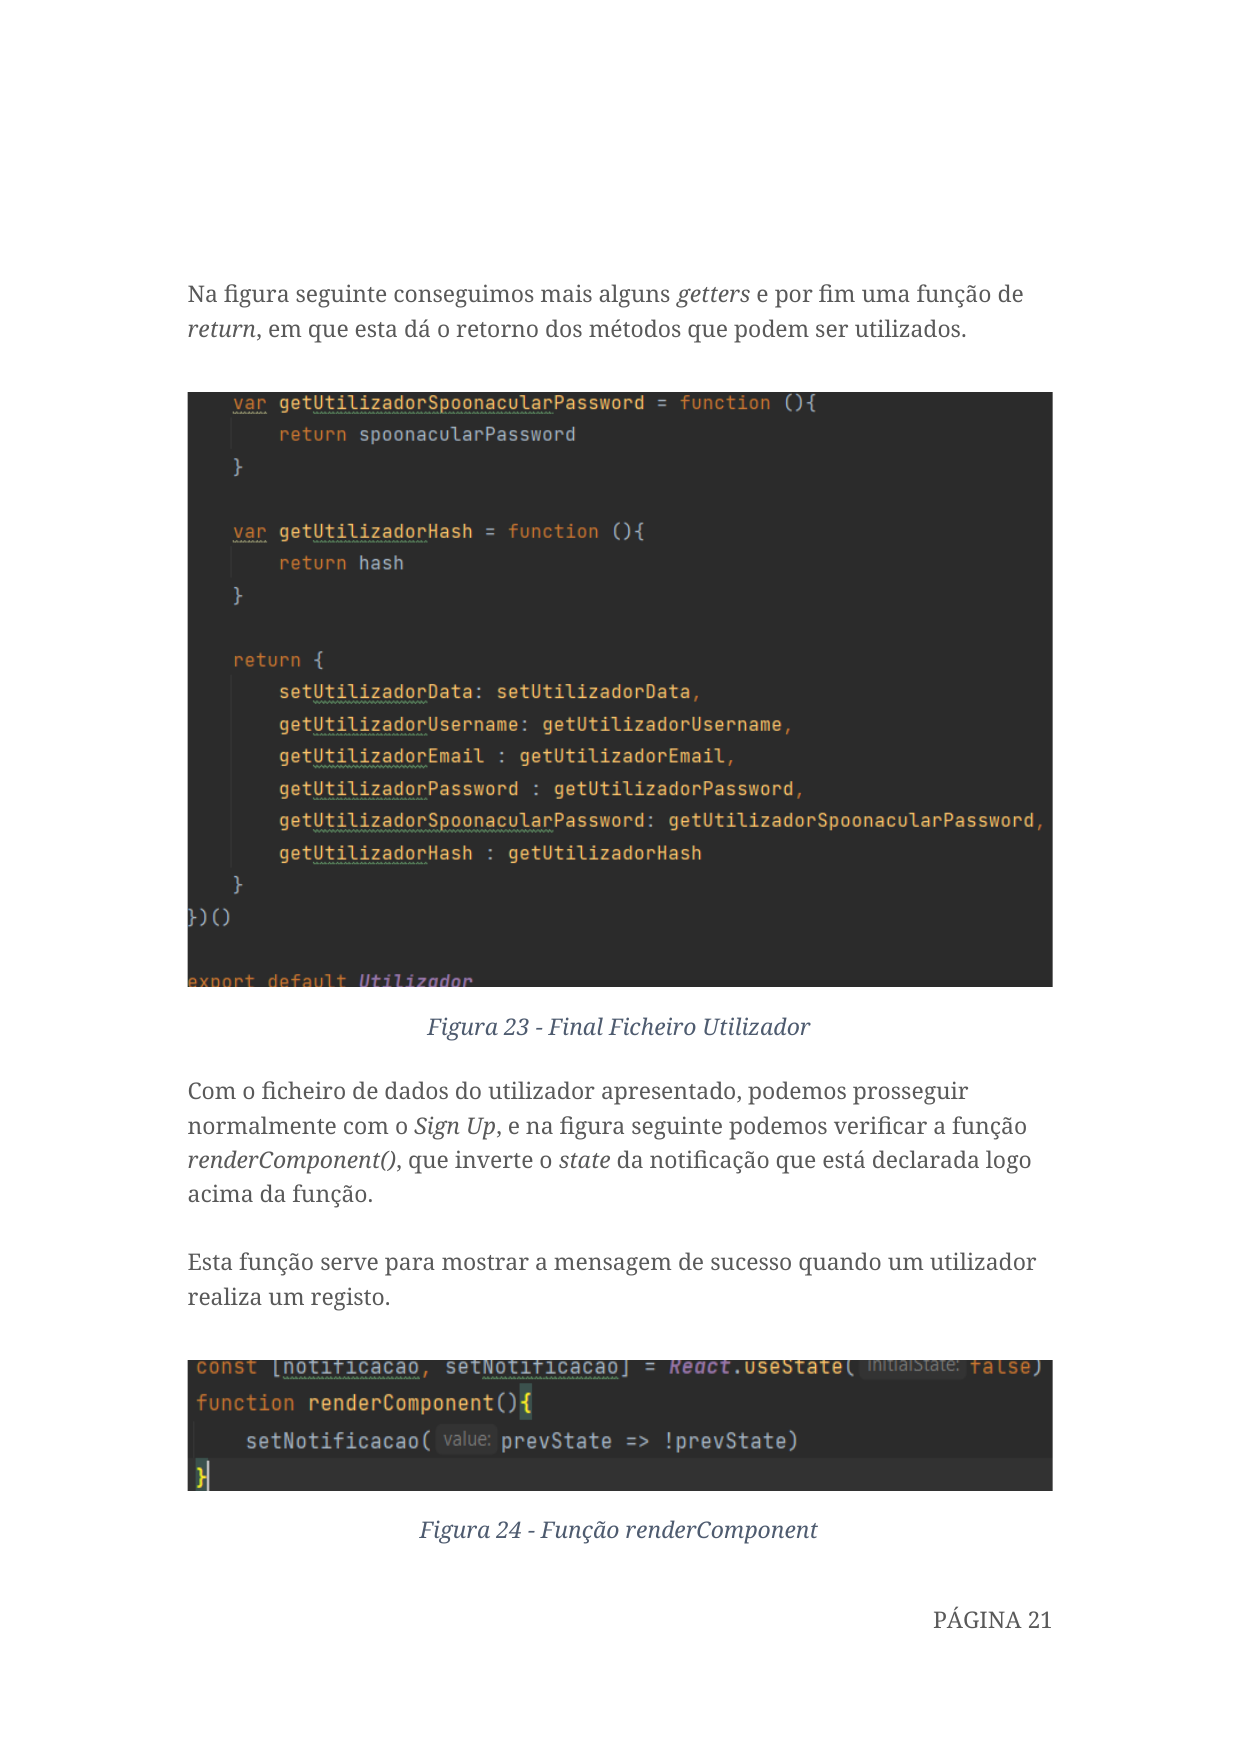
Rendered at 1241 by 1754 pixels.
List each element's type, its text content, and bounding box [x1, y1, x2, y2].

text Esta função serve para mostrar a mensagem de sucesso quando um utilizador realiza um registo. [187, 1246, 1053, 1312]
text Com o ficheiro de dados do utilizador apresentado, podemos prosseguir normalmente com o Sign Up, e na figura seguinte podemos verificar a função renderComponent(), que inverte o state da notificação que está declarada logo acima da função. [187, 1075, 1053, 1210]
text Figura 24 - Função renderComponent [187, 1514, 1053, 1545]
text Figura 23 - Final Ficheiro Utilizador [187, 1011, 1053, 1042]
text Na figura seguinte conseguimos mais alguns getters e por fim uma função de return, em que esta dá o retorno dos métodos que podem ser utilizados. [187, 278, 1053, 344]
